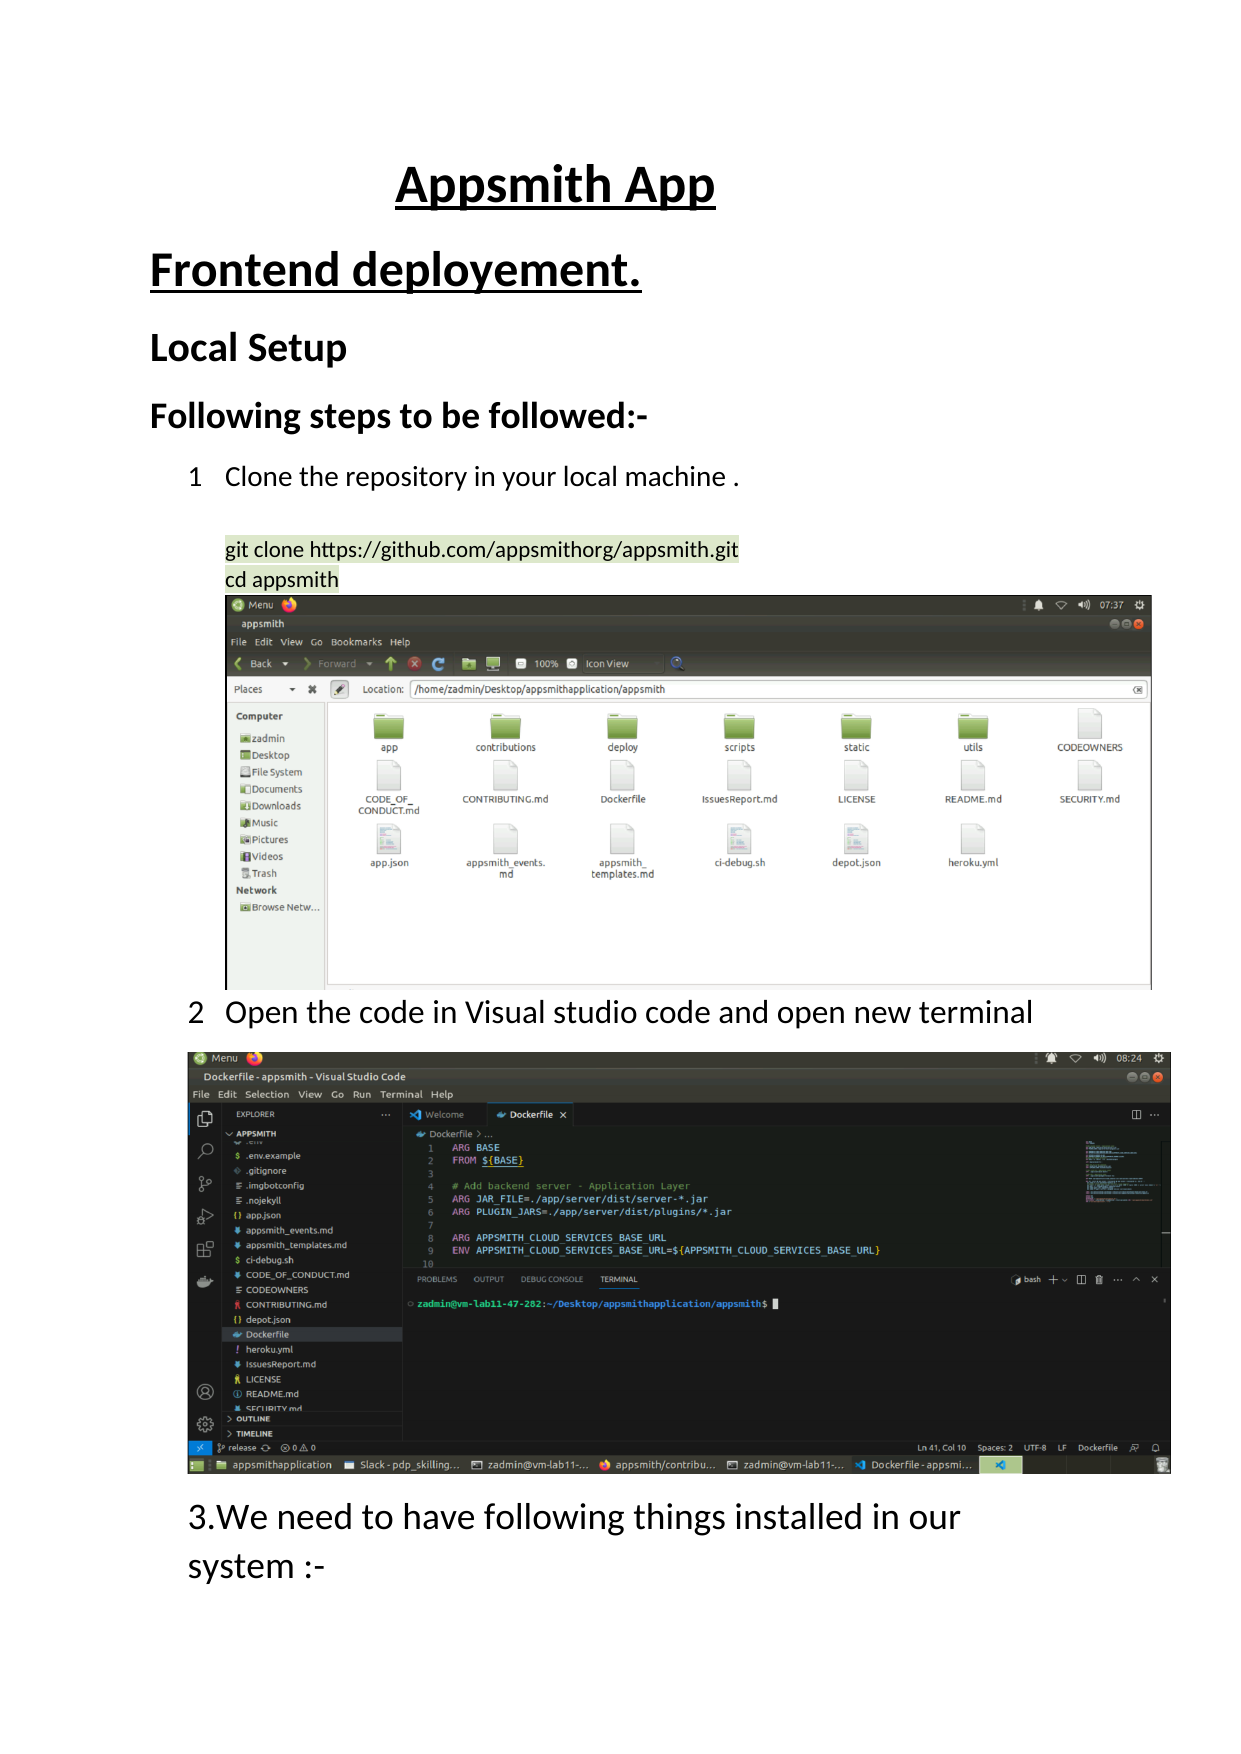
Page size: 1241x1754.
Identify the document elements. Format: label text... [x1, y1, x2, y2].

text Local Setup [150, 321, 1090, 371]
list git clone https://github.com/appsmithorg/appsmith.git [225, 535, 1090, 563]
list Open the code in Visual studio code and open new terminal [187, 991, 1090, 1032]
text Following steps to be followed:- [150, 392, 1090, 438]
text 3.We need to have following things installed in our system :- [187, 1493, 1090, 1588]
picture [225, 595, 1152, 990]
picture [187, 1052, 1171, 1474]
list cd appsmith [225, 565, 1090, 593]
text Frontend deployement. [150, 238, 1090, 299]
list Clone the repository in your local machine . [187, 458, 1090, 494]
text Appsmith App [150, 150, 1090, 216]
